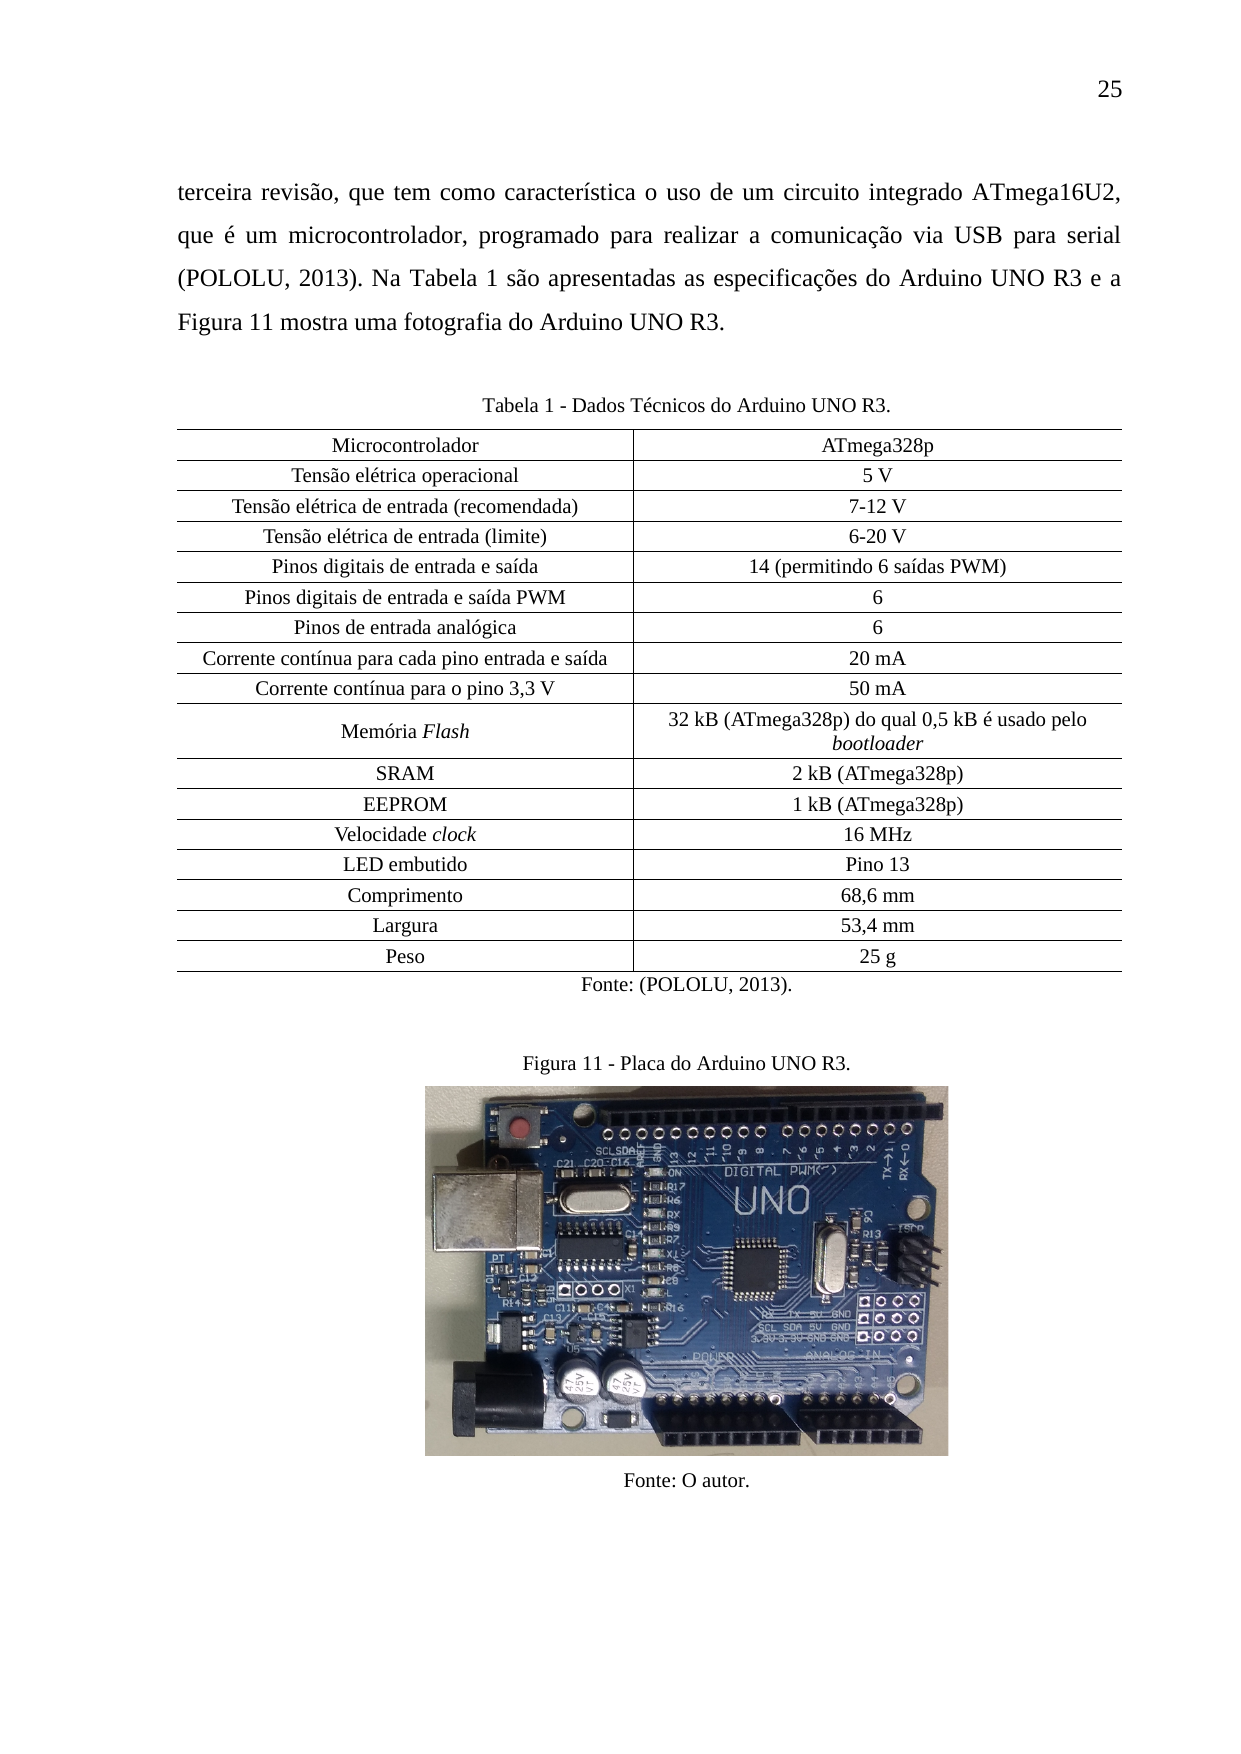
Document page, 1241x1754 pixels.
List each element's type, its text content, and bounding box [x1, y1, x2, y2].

table_cell Tensão elétrica de entrada (limite) [177, 522, 633, 551]
table_cell 6-20 V [634, 522, 1122, 551]
table_cell Pinos de entrada analógica [177, 613, 633, 642]
table_cell Tensão elétrica de entrada (recomendada) [177, 491, 633, 521]
table_cell 5 V [634, 461, 1122, 490]
table_cell Corrente contínua para cada pino entrada e saída [177, 643, 633, 673]
table_cell 6 [634, 613, 1122, 642]
table_cell 1 kB (ATmega328p) [634, 789, 1122, 818]
table_cell EEPROM [177, 789, 633, 818]
table_cell Comprimento [177, 880, 633, 910]
table_cell Memória Flash [177, 704, 633, 758]
text Fonte: O autor. [177, 1467, 1122, 1492]
table_cell 20 mA [634, 643, 1122, 673]
table_cell 68,6 mm [634, 880, 1122, 910]
table_cell Pinos digitais de entrada e saída [177, 552, 633, 581]
table_cell Largura [177, 911, 633, 940]
table_cell SRAM [177, 759, 633, 788]
text Fonte: (POLOLU, 2013). [177, 972, 1122, 996]
table_cell 2 kB (ATmega328p) [634, 759, 1122, 788]
table_header ATmega328p [634, 430, 1122, 460]
table_cell Corrente contínua para o pino 3,3 V [177, 674, 633, 703]
table_cell Pino 13 [634, 850, 1122, 879]
table_cell 7-12 V [634, 491, 1122, 521]
text Tabela 1 - Dados Técnicos do Arduino UNO R3. [177, 393, 1122, 417]
table_cell 6 [634, 583, 1122, 612]
table_cell Velocidade clock [177, 820, 633, 849]
table_cell 16 MHz [634, 820, 1122, 849]
table_cell LED embutido [177, 850, 633, 879]
picture [425, 1086, 949, 1456]
table_cell 25 g [634, 941, 1122, 971]
table_header Microcontrolador [177, 430, 633, 460]
table_cell 50 mA [634, 674, 1122, 703]
table_cell 53,4 mm [634, 911, 1122, 940]
text terceira revisão, que tem como característica o uso de um circuito integrado ATmega16U2, que é um microcontrolador, programado para realizar a comunicação via USB para serial (POLOLU, 2013). Na Tabela 1 são apresentadas as especificações do Arduino UNO R3 e a Figura 11 mostra uma fotografia do Arduino UNO R3. [177, 177, 1122, 335]
table_cell 14 (permitindo 6 saídas PWM) [634, 552, 1122, 581]
table_cell Peso [177, 941, 633, 971]
table_cell 32 kB (ATmega328p) do qual 0,5 kB é usado pelo bootloader [634, 704, 1122, 758]
table_cell Pinos digitais de entrada e saída PWM [177, 583, 633, 612]
text Figura 11 - Placa do Arduino UNO R3. [177, 1051, 1122, 1075]
table_cell Tensão elétrica operacional [177, 461, 633, 490]
